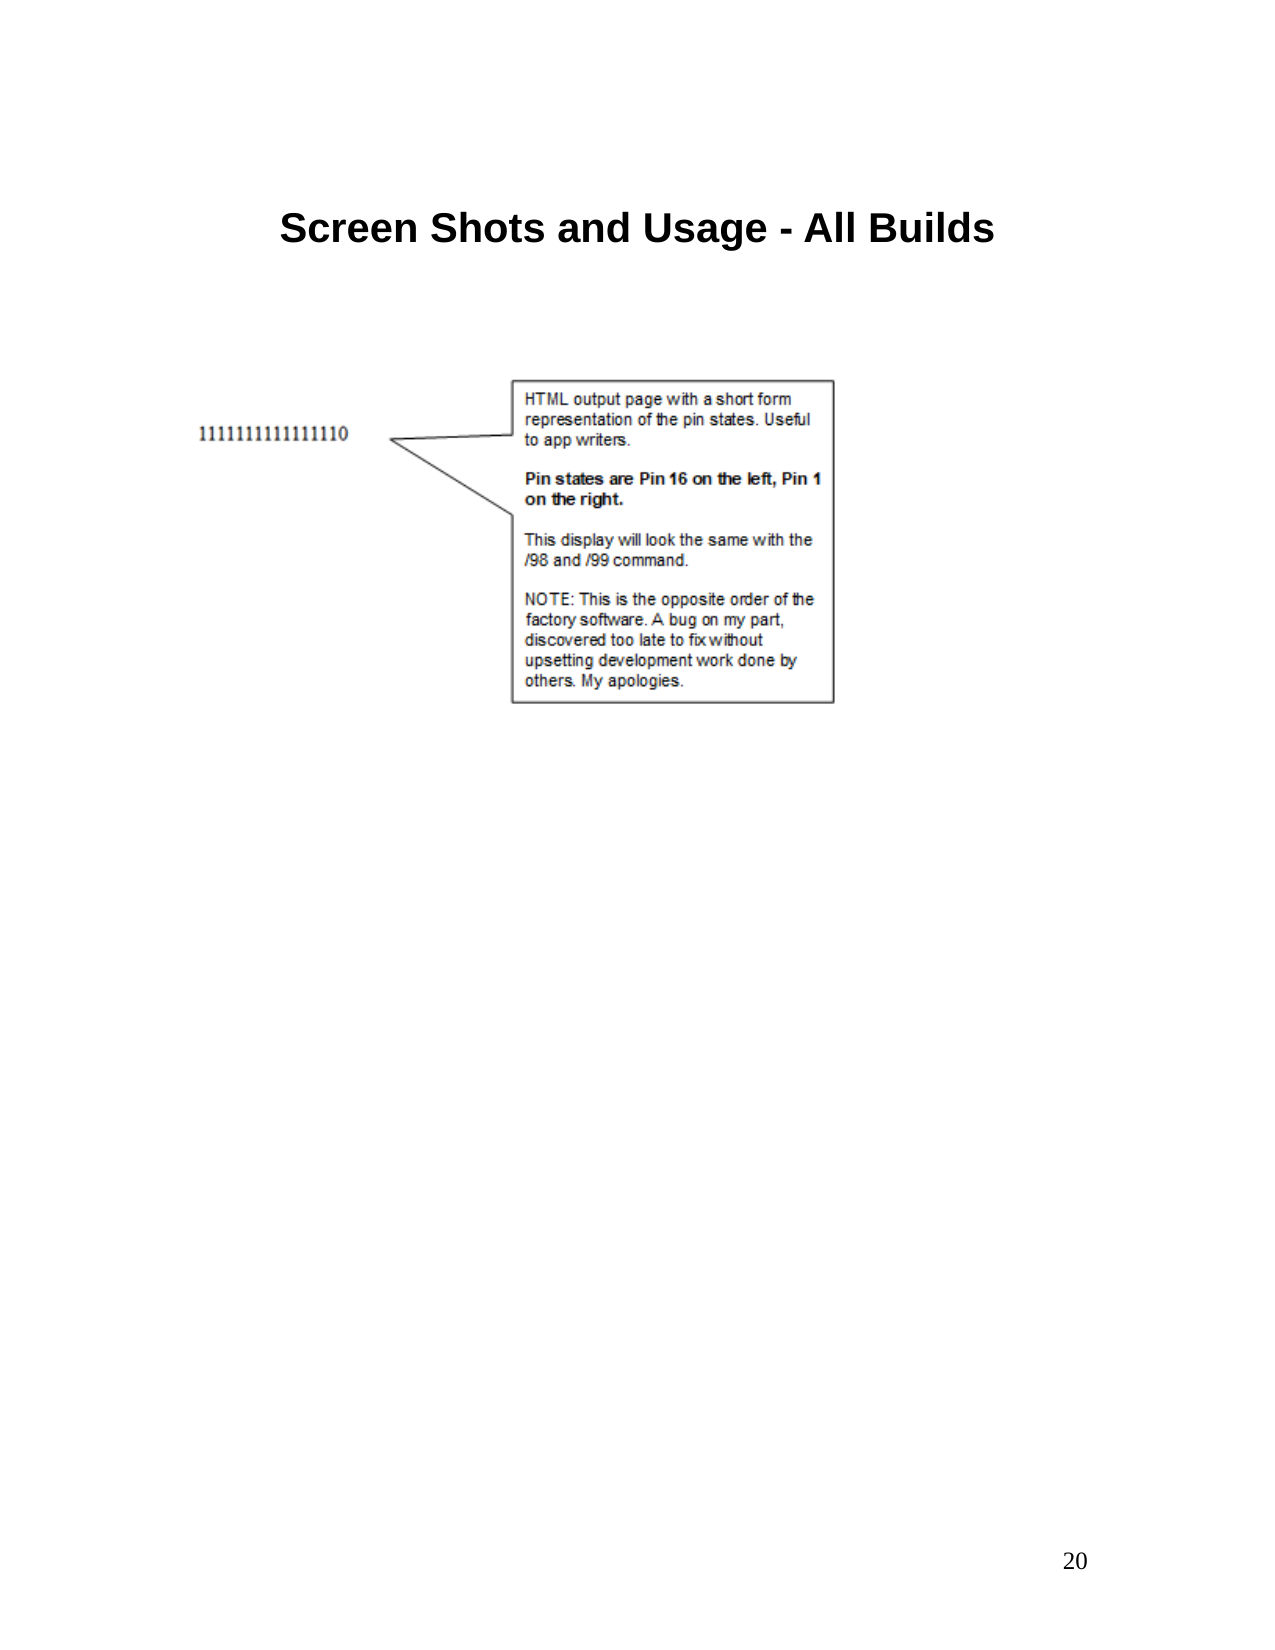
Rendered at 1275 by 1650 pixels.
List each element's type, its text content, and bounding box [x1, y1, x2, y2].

picture [187, 363, 852, 718]
subtitle Screen Shots and Usage - All Builds [187, 204, 1087, 252]
